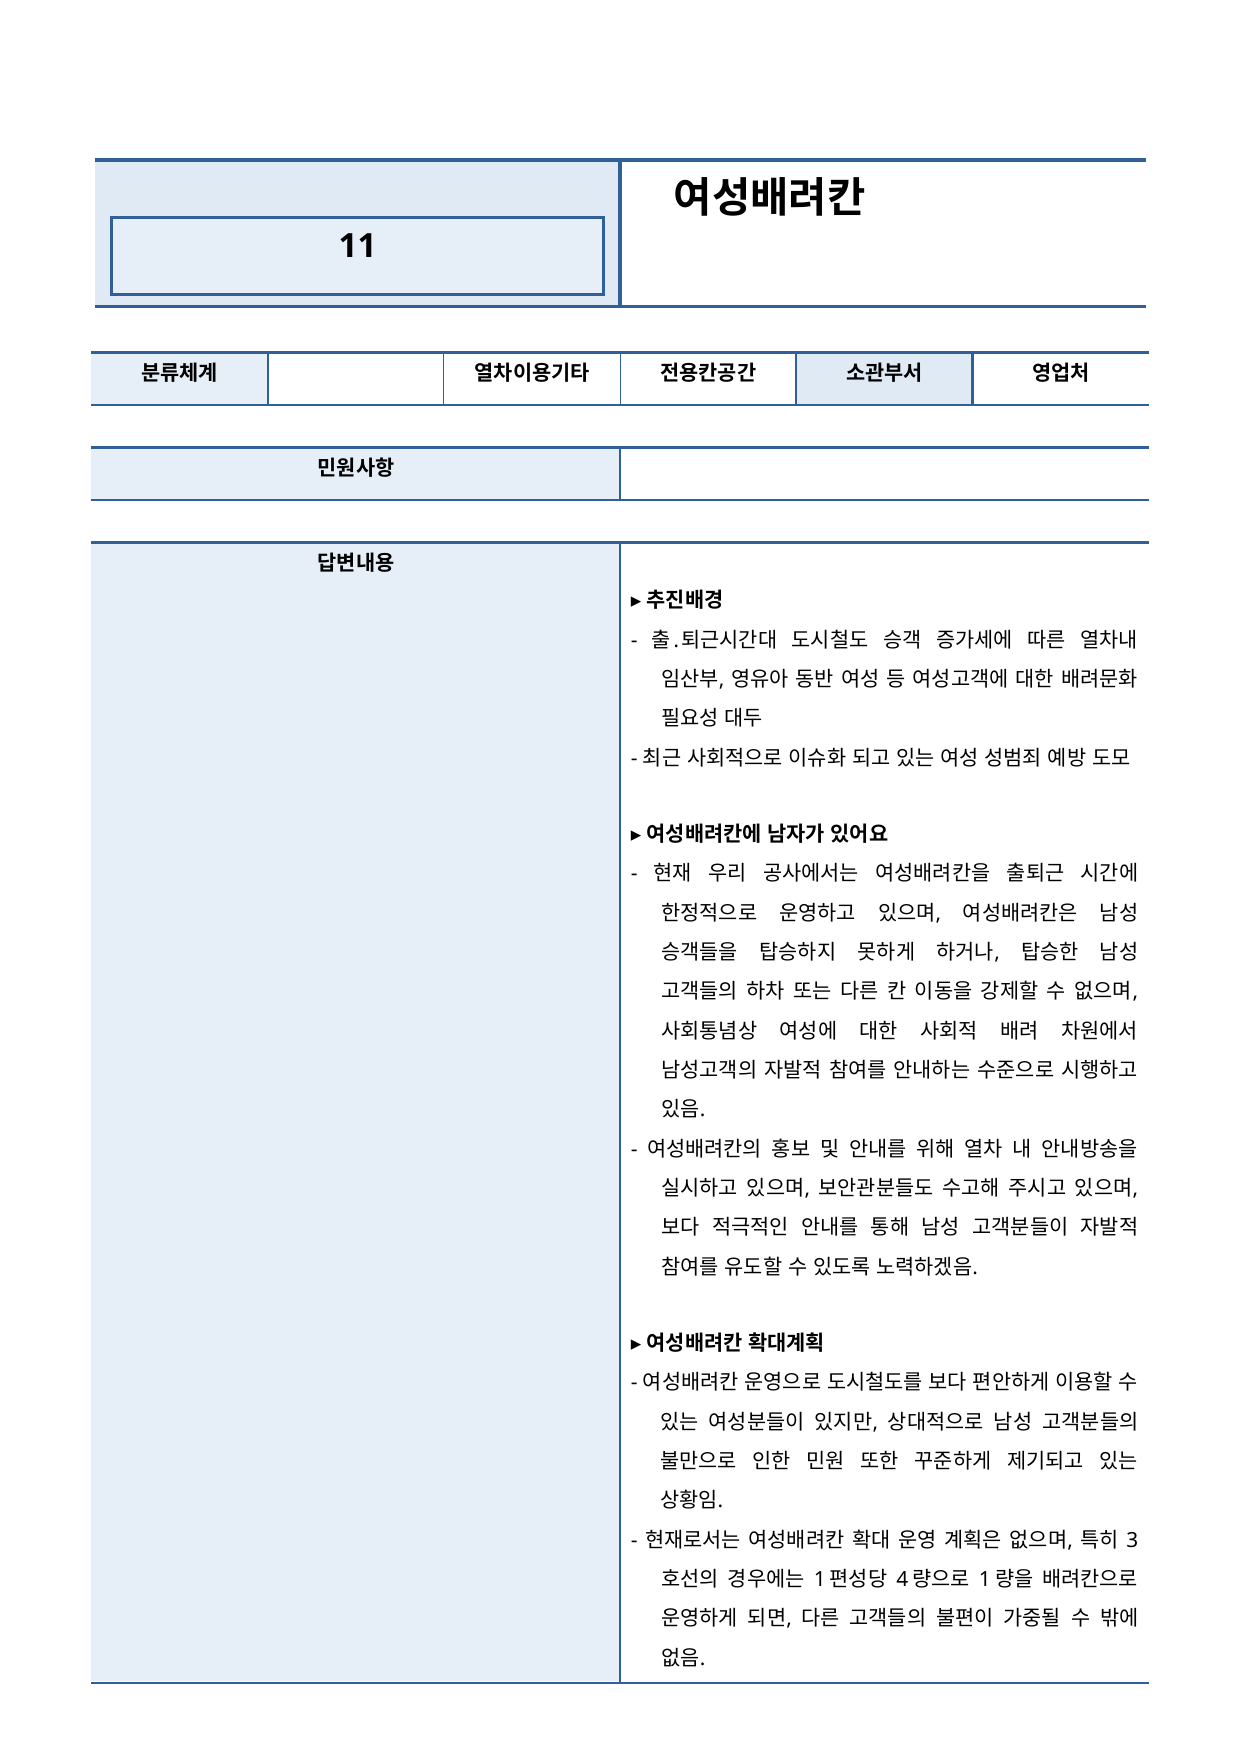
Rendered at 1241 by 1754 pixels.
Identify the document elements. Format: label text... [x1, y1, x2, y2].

table_header 민원사항 [91, 449, 619, 499]
table_header 답변내용 [91, 544, 619, 1681]
table_header 전용칸공간 [621, 354, 795, 404]
table_header 열차이용기타 [444, 354, 620, 404]
table_header 11 [113, 219, 602, 293]
table_header 여성배려칸 [622, 162, 1146, 305]
table_header [95, 162, 618, 305]
table_header ▸ 추진배경 - 출․퇴근시간대 도시철도 승객 증가세에 따른 열차내 임산부, 영유아 동반 여성 등 여성고객에 대한 배려문화 필요성 대두 - 최근 사회적으로 이슈화 되고 있는 여성 성범죄 예방 도모 ▸ 여성배려칸에 남자가 있어요 - 현재 우리 공사에서는 여성배려칸을 출퇴근 시간에 한정적으로 운영하고 있으며, 여성배려칸은 남성 승객들을 탑승하지 못하게 하거나, 탑승한 남성 고객들의 하차 또는 다른 칸 이동을 강제할 수 없으며, 사회통념상 여성에 대한 사회적 배려 차원에서 남성고객의 자발적 참여를 안내하는 수준으로 시행하고 있음. - 여성배려칸의 홍보 및 안내를 위해 열차 내 안내방송을 실시하고 있으며, 보안관분들도 수고해 주시고 있으며, 보다 적극적인 안내를 통해 남성 고객분들이 자발적 참여를 유도할 수 있도록 노력하겠음. ▸ 여성배려칸 확대계획 - 여성배려칸 운영으로 도시철도를 보다 편안하게 이용할 수 있는 여성분들이 있지만, 상대적으로 남성 고객분들의 불만으로 인한 민원 또한 꾸준하게 제기되고 있는 상황임. - 현재로서는 여성배려칸 확대 운영 계획은 없으며, 특히 3호선의 경우에는 1편성당 4량으로 1량을 배려칸으로 운영하게 되면, 다른 고객들의 불편이 가중될 수 밖에 없음. [621, 544, 1149, 1681]
table_header [269, 354, 443, 404]
table_header 영업처 [974, 354, 1149, 404]
table_header 분류체계 [91, 354, 267, 404]
table_header [621, 449, 1149, 499]
table_header 소관부서 [797, 354, 971, 404]
